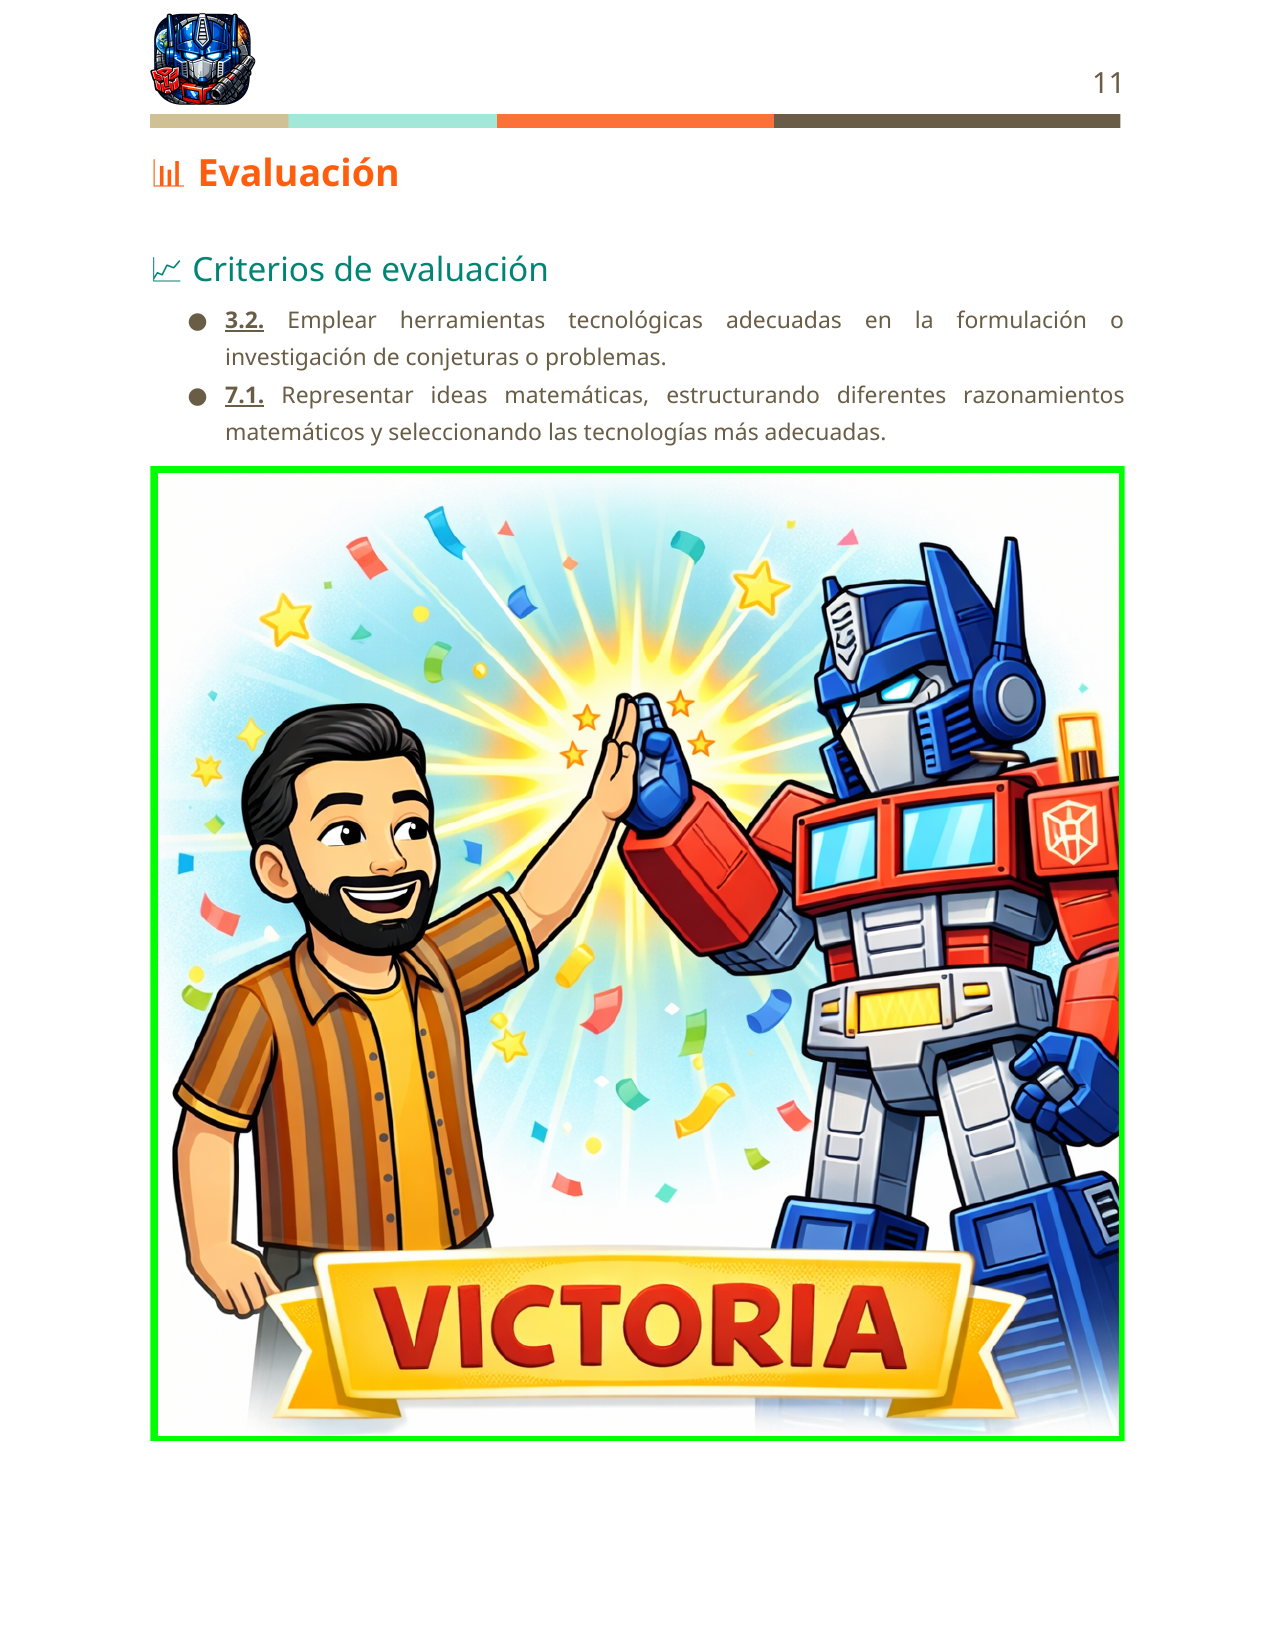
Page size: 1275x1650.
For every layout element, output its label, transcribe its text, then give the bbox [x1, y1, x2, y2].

list 7.1. Representar ideas matemáticas, estructurando diferentes razonamientos matemáticos y seleccionando las tecnologías más adecuadas. [187, 378, 1125, 447]
picture [150, 13, 256, 105]
picture [150, 466, 1125, 1441]
picture [150, 114, 1121, 128]
list 3.2. Emplear herramientas tecnológicas adecuadas en la formulación o investigación de conjeturas o problemas. [187, 303, 1125, 372]
subtitle 📈 Criterios de evaluación [150, 246, 1125, 291]
subtitle 📊 Evaluación [150, 146, 1125, 197]
